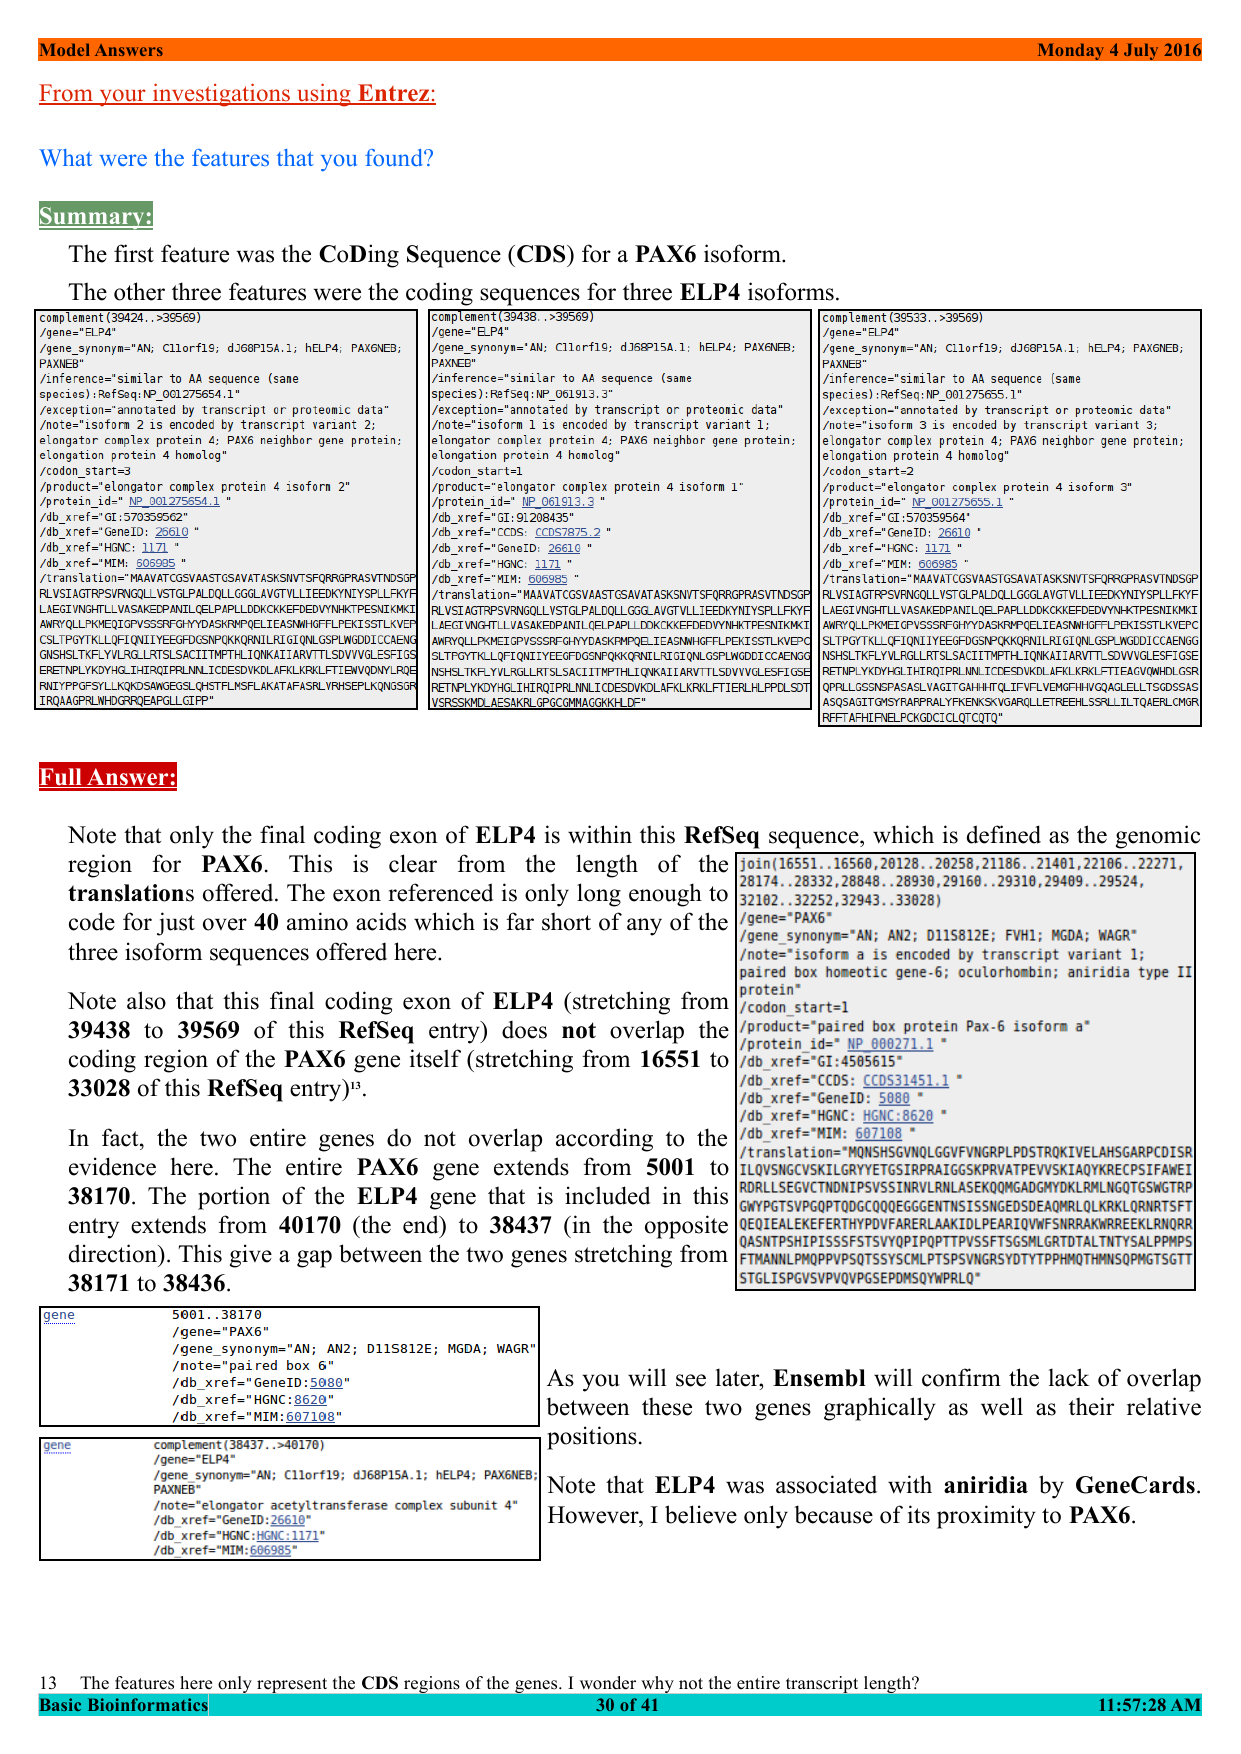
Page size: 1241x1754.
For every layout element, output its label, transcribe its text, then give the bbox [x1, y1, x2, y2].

picture [737, 854, 1194, 1289]
text Note that only the final coding exon of ELP4 is within this RefSeq sequence, which is defined as the genomic region for PAX6. This is clear from the length of the translations offered. The exon referenced is only long enough to code for just over 40 amino acids which is far short of any of the three isoform sequences offered here. [68, 820, 1202, 965]
text From your investigations using Entrez: [38, 78, 1202, 107]
picture [430, 311, 810, 708]
picture [41, 1439, 539, 1559]
text The features here only represent the CDS regions of the genes. I wonder why not the entire transcript length? [38, 1671, 1202, 1693]
text What were the features that you found? [38, 143, 1202, 172]
text The other three features were the coding sequences for three ELP4 isoforms. [68, 277, 1202, 306]
picture [820, 311, 1200, 725]
text Note that ELP4 was associated with aniridia by GeneCards. However, I believe only because of its proximity to PAX6. [541, 1470, 1202, 1528]
text Note also that this final coding exon of ELP4 (stretching from 39438 to 39569 of this RefSeq entry) does not overlap the coding region of the PAX6 gene itself (stretching from 16551 to 33028 of this RefSeq entry). [68, 986, 735, 1102]
text Full Answer: [38, 762, 1202, 791]
text As you will see later, Ensembl will confirm the lack of overlap between these two genes graphically as well as their relative positions. [38, 1363, 1202, 1450]
text In fact, the two entire genes do not overlap according to the evidence here. The entire PAX6 gene extends from 5001 to 38170. The portion of the ELP4 gene that is included in this entry extends from 40170 (the end) to 38437 (in the opposite direction). This give a gap between the two genes stretching from 38171 to 38436. [68, 1123, 1202, 1297]
text Summary: [38, 201, 1202, 230]
picture [36, 311, 416, 708]
picture [41, 1308, 538, 1425]
text The first feature was the CoDing Sequence (CDS) for a PAX6 isoform. [68, 239, 1202, 268]
